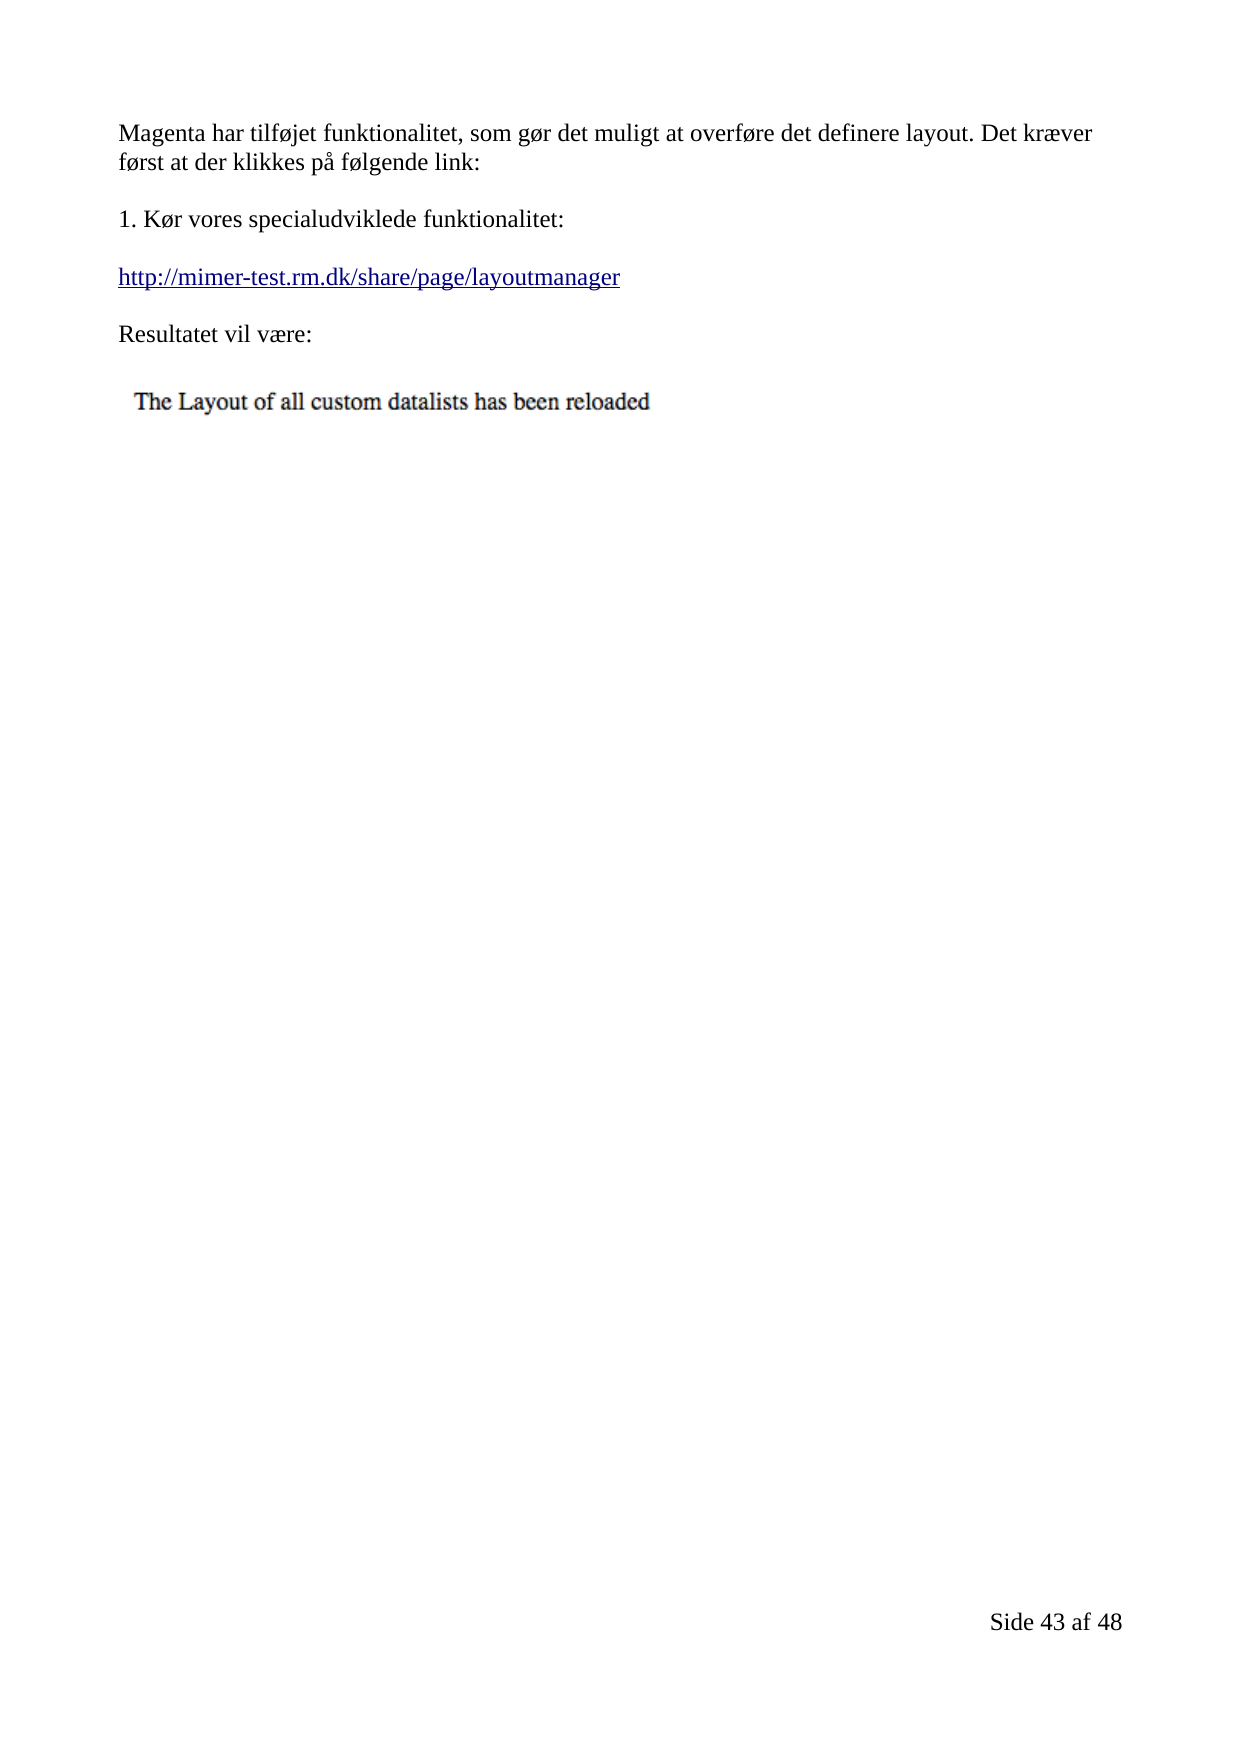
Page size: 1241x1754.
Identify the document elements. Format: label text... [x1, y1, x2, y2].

text Magenta har tilføjet funktionalitet, som gør det muligt at overføre det definere layout. Det kræver først at der klikkes på følgende link: [118, 118, 1122, 176]
picture [122, 376, 775, 549]
text 1. Kør vores specialudviklede funktionalitet: [118, 204, 1122, 233]
text Resultatet vil være: [118, 319, 1122, 348]
text http://mimer-test.rm.dk/share/page/layoutmanager [118, 262, 1122, 291]
